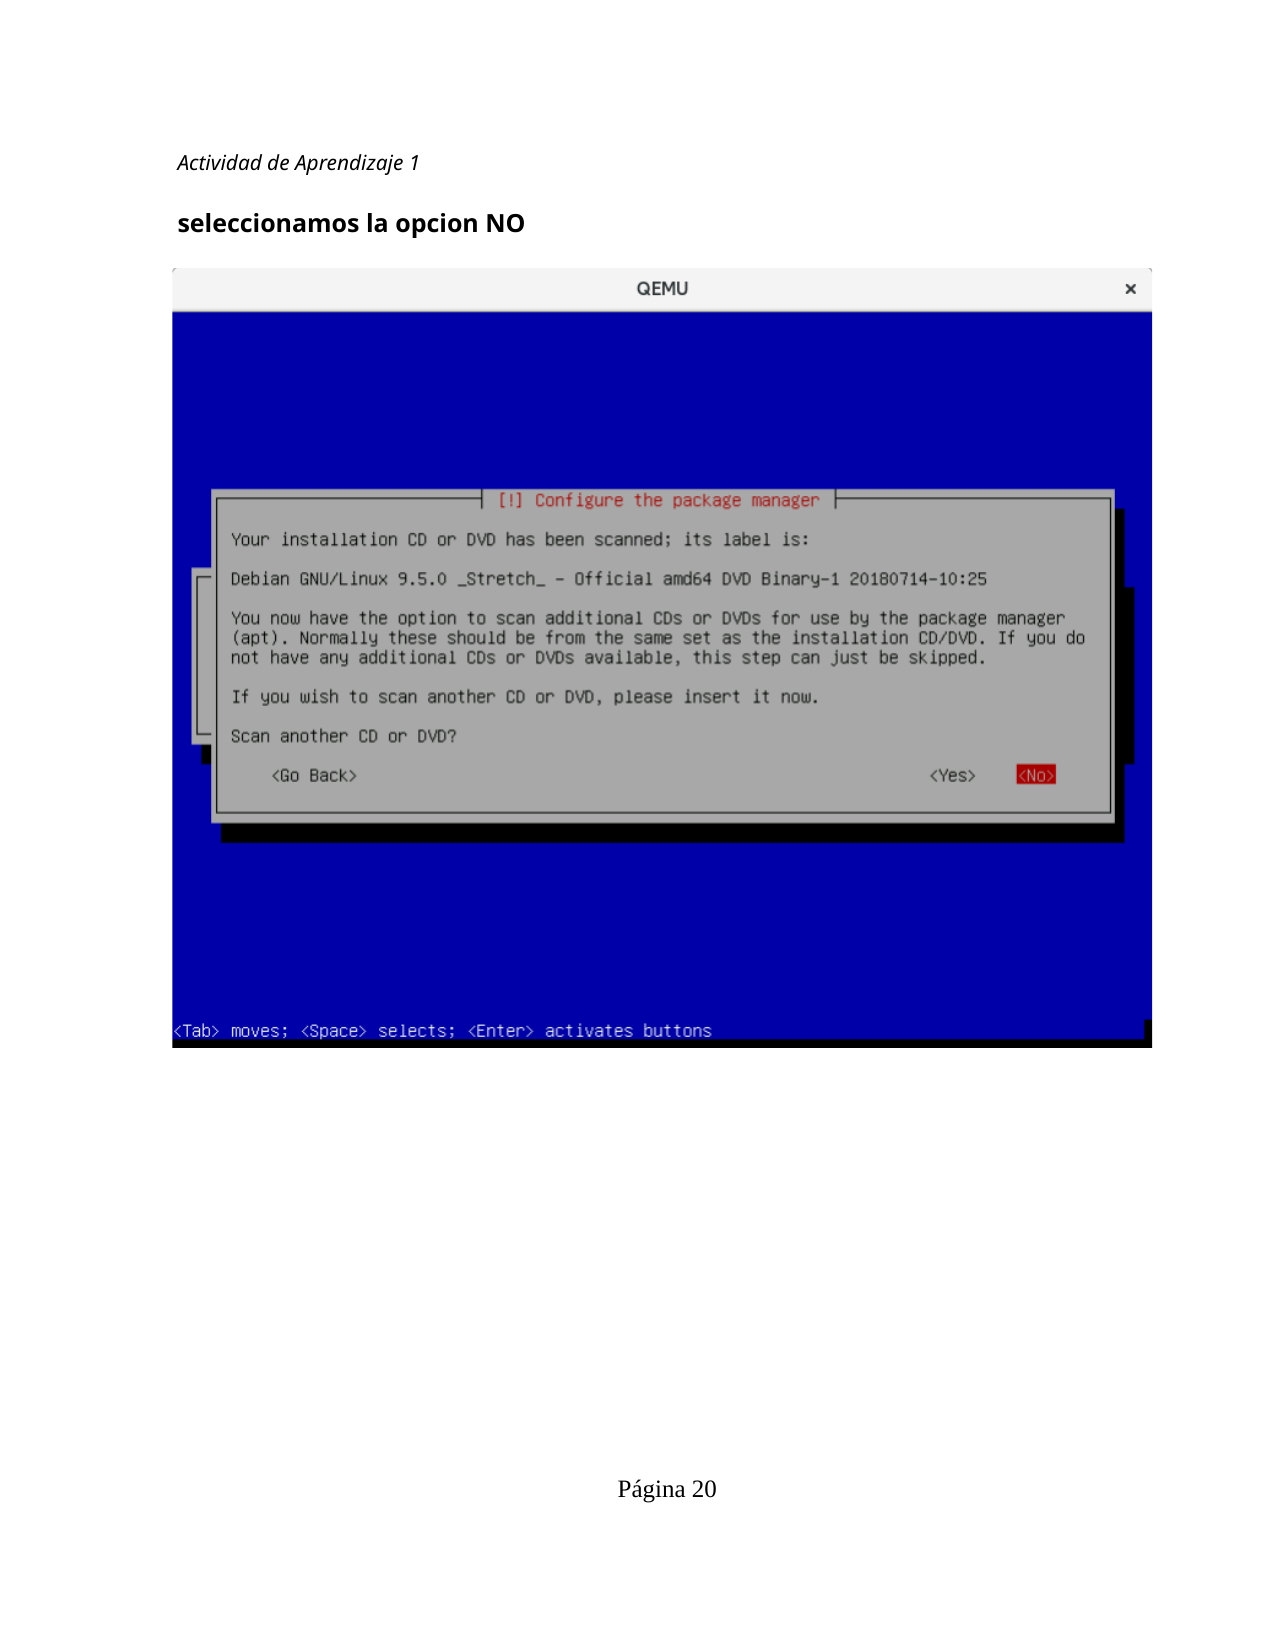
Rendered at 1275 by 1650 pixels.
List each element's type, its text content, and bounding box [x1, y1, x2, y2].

picture [172, 268, 1153, 1048]
text seleccionamos la opcion NO [177, 206, 1157, 239]
